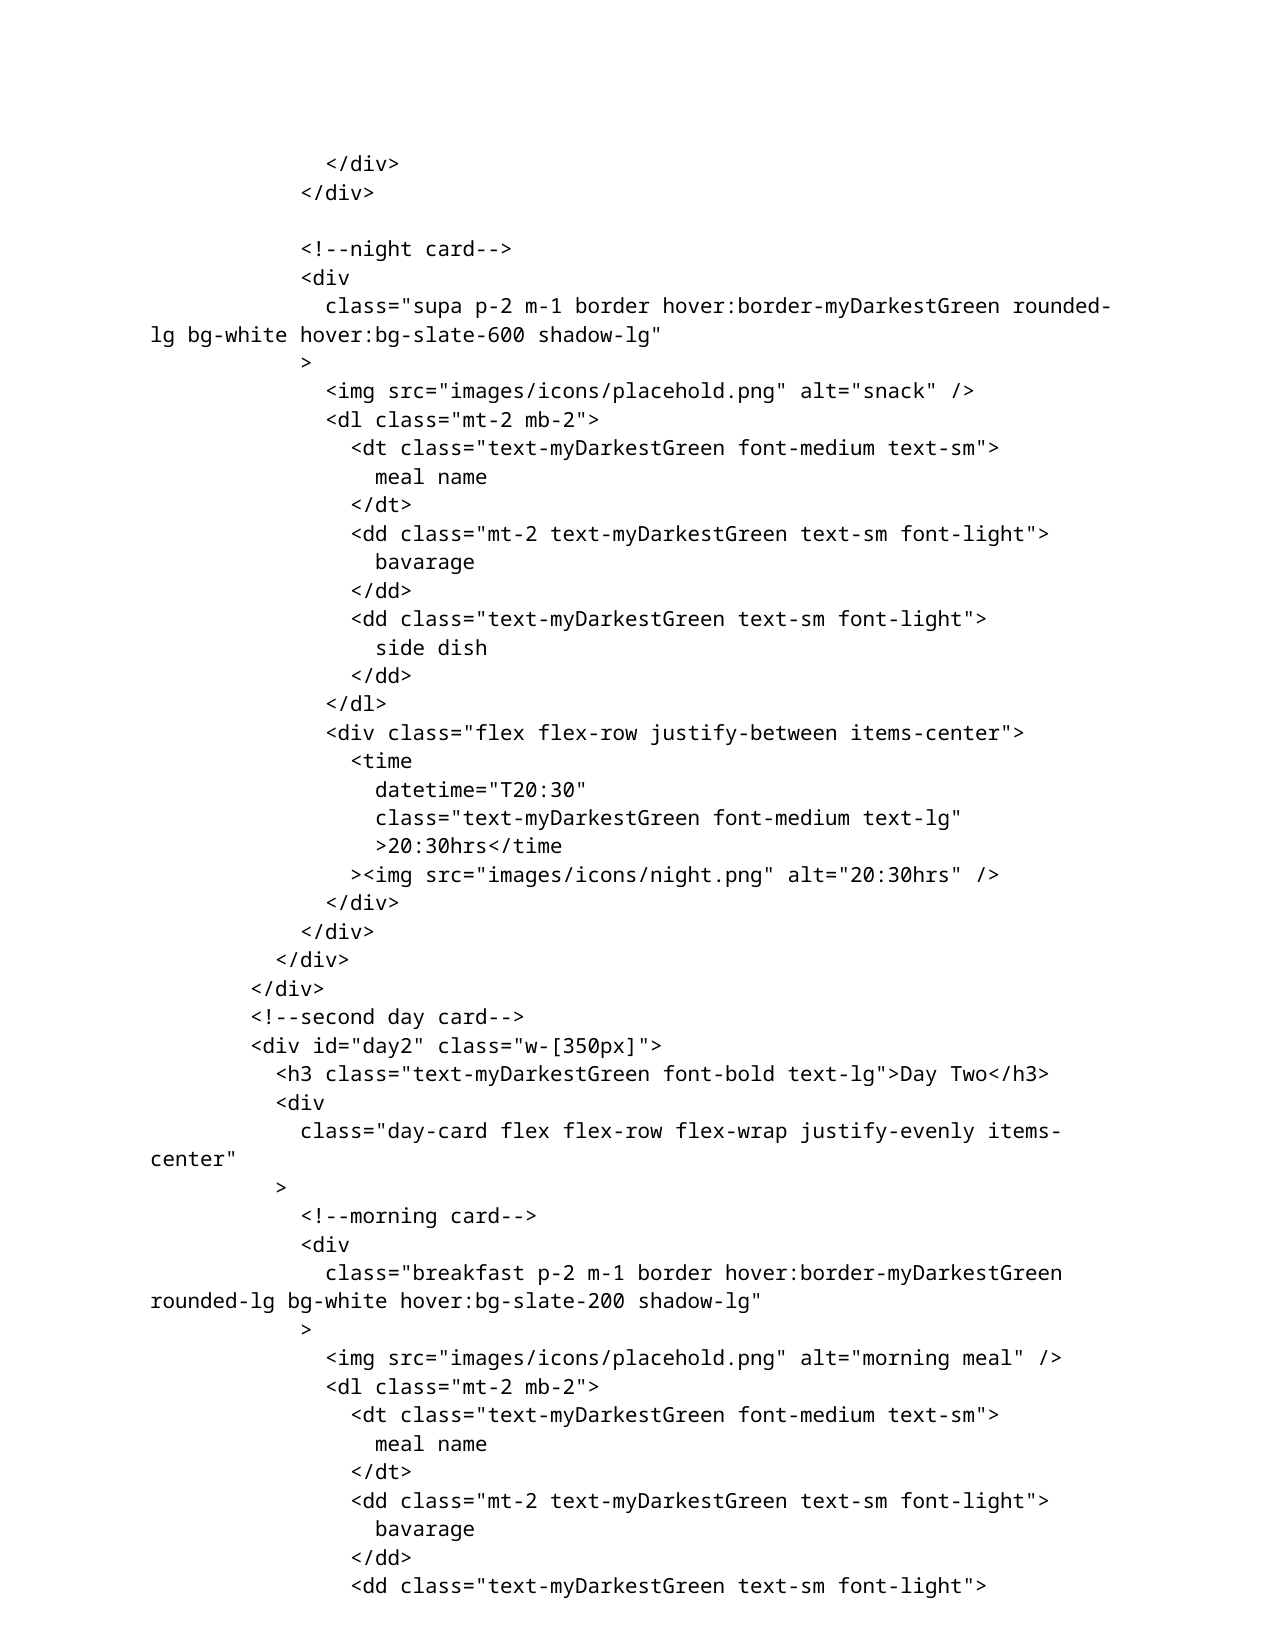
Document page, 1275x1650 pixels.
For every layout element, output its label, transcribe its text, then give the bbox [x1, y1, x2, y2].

text datetime="T20:30" [150, 775, 1125, 803]
text <div [150, 1230, 1125, 1258]
text <dd class="mt-2 text-myDarkestGreen text-sm font-light"> [150, 519, 1125, 547]
text <!--night card--> [150, 234, 1125, 263]
text </dl> [150, 689, 1125, 718]
text > [150, 1315, 1125, 1343]
text > [150, 1173, 1125, 1201]
text <div [150, 1088, 1125, 1116]
text <dd class="text-myDarkestGreen text-sm font-light"> [150, 604, 1125, 633]
text side dish [150, 633, 1125, 661]
text <img src="images/icons/placehold.png" alt="snack" /> [150, 377, 1125, 405]
text meal name [150, 1429, 1125, 1457]
text <dd class="mt-2 text-myDarkestGreen text-sm font-light"> [150, 1486, 1125, 1514]
text </div> [150, 917, 1125, 945]
text bavarage [150, 547, 1125, 576]
text ><img src="images/icons/night.png" alt="20:30hrs" /> [150, 860, 1125, 888]
text <div id="day2" class="w-[350px]"> [150, 1031, 1125, 1059]
text </dt> [150, 490, 1125, 519]
text >20:30hrs</time [150, 832, 1125, 860]
text </div> [150, 888, 1125, 917]
text class="supa p-2 m-1 border hover:border-myDarkestGreen rounded-lg bg-white hover:bg-slate-600 shadow-lg" [150, 291, 1125, 348]
text meal name [150, 462, 1125, 490]
text <div [150, 263, 1125, 291]
text </div> [150, 945, 1125, 974]
text > [150, 348, 1125, 377]
text class="day-card flex flex-row flex-wrap justify-evenly items-center" [150, 1116, 1125, 1173]
text <img src="images/icons/placehold.png" alt="morning meal" /> [150, 1343, 1125, 1372]
text <time [150, 746, 1125, 775]
text </div> [150, 974, 1125, 1002]
text <dd class="text-myDarkestGreen text-sm font-light"> [150, 1571, 1125, 1599]
text </dd> [150, 1543, 1125, 1571]
text <dl class="mt-2 mb-2"> [150, 405, 1125, 433]
text <!--morning card--> [150, 1201, 1125, 1230]
text <dt class="text-myDarkestGreen font-medium text-sm"> [150, 1400, 1125, 1429]
text <div class="flex flex-row justify-between items-center"> [150, 718, 1125, 746]
text </dt> [150, 1457, 1125, 1486]
text bavarage [150, 1514, 1125, 1543]
text </div> [150, 178, 1125, 206]
text </div> [150, 149, 1125, 178]
text <h3 class="text-myDarkestGreen font-bold text-lg">Day Two</h3> [150, 1059, 1125, 1088]
text class="breakfast p-2 m-1 border hover:border-myDarkestGreen rounded-lg bg-white hover:bg-slate-200 shadow-lg" [150, 1258, 1125, 1315]
text </dd> [150, 661, 1125, 689]
text <!--second day card--> [150, 1002, 1125, 1031]
text <dl class="mt-2 mb-2"> [150, 1372, 1125, 1400]
text class="text-myDarkestGreen font-medium text-lg" [150, 803, 1125, 832]
text </dd> [150, 576, 1125, 604]
text <dt class="text-myDarkestGreen font-medium text-sm"> [150, 433, 1125, 462]
